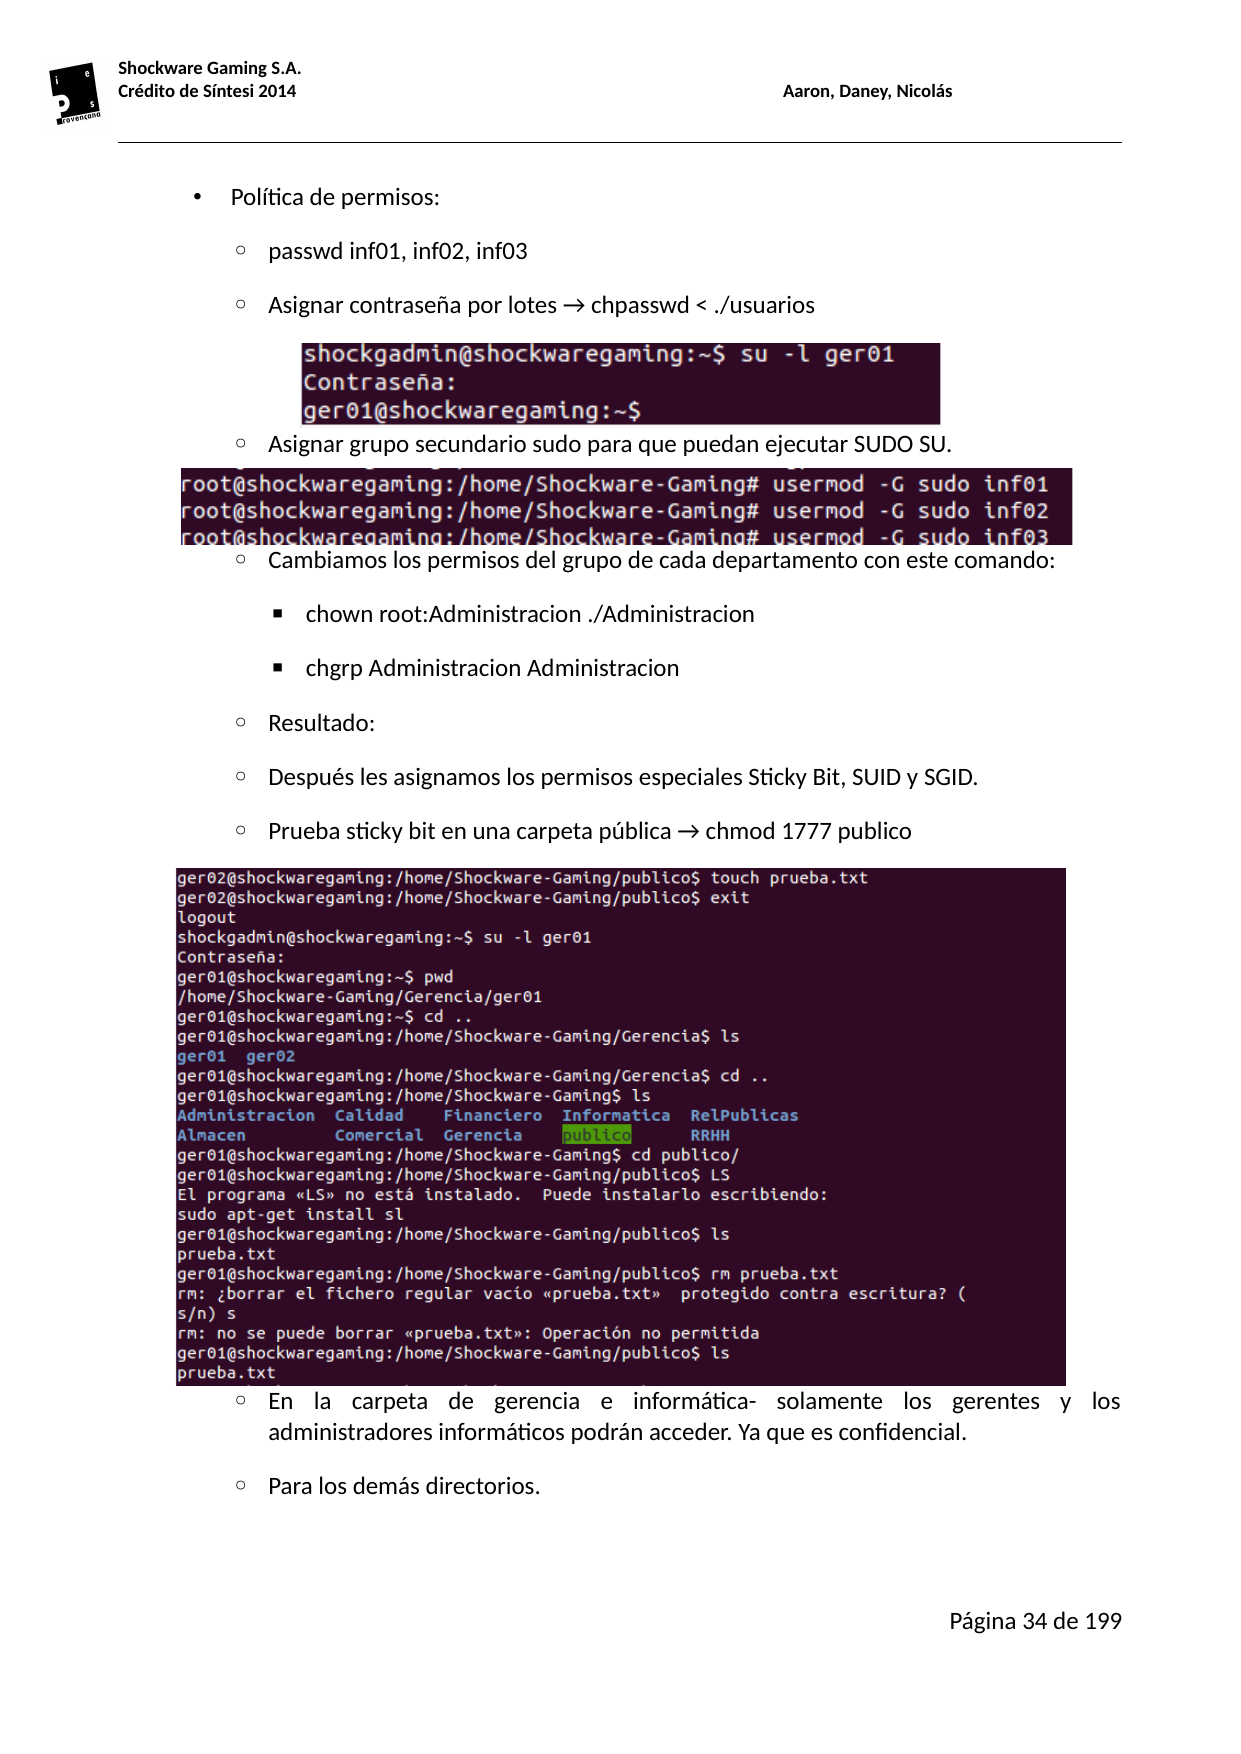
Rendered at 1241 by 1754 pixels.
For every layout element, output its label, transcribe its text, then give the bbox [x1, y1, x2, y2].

picture [174, 868, 1066, 1386]
list chown root:Administracion ./Administracion [268, 598, 1122, 629]
list Después les asignamos los permisos especiales Sticky Bit, SUID y SGID. [231, 761, 1122, 791]
list passwd inf01, inf02, inf03 [231, 235, 1122, 266]
list Para los demás directorios. [231, 1470, 1122, 1500]
picture [181, 468, 1073, 545]
list En la carpeta de gerencia e informática- solamente los gerentes y los administradores informáticos podrán acceder. Ya que es confidencial. [231, 869, 1122, 1446]
list Resultado: [231, 707, 1122, 737]
list Prueba sticky bit en una carpeta pública → chmod 1777 publico [231, 815, 1122, 845]
picture [299, 343, 941, 428]
picture [43, 56, 110, 130]
list Asignar contraseña por lotes → chpasswd < ./usuarios [231, 289, 1122, 320]
list Política de permisos: [193, 181, 1122, 212]
list chgrp Administracion Administracion [268, 653, 1122, 683]
list Asignar grupo secundario sudo para que puedan ejecutar SUDO SU. [231, 343, 1122, 458]
list Cambiamos los permisos del grupo de cada departamento con este comando: [231, 482, 1122, 575]
